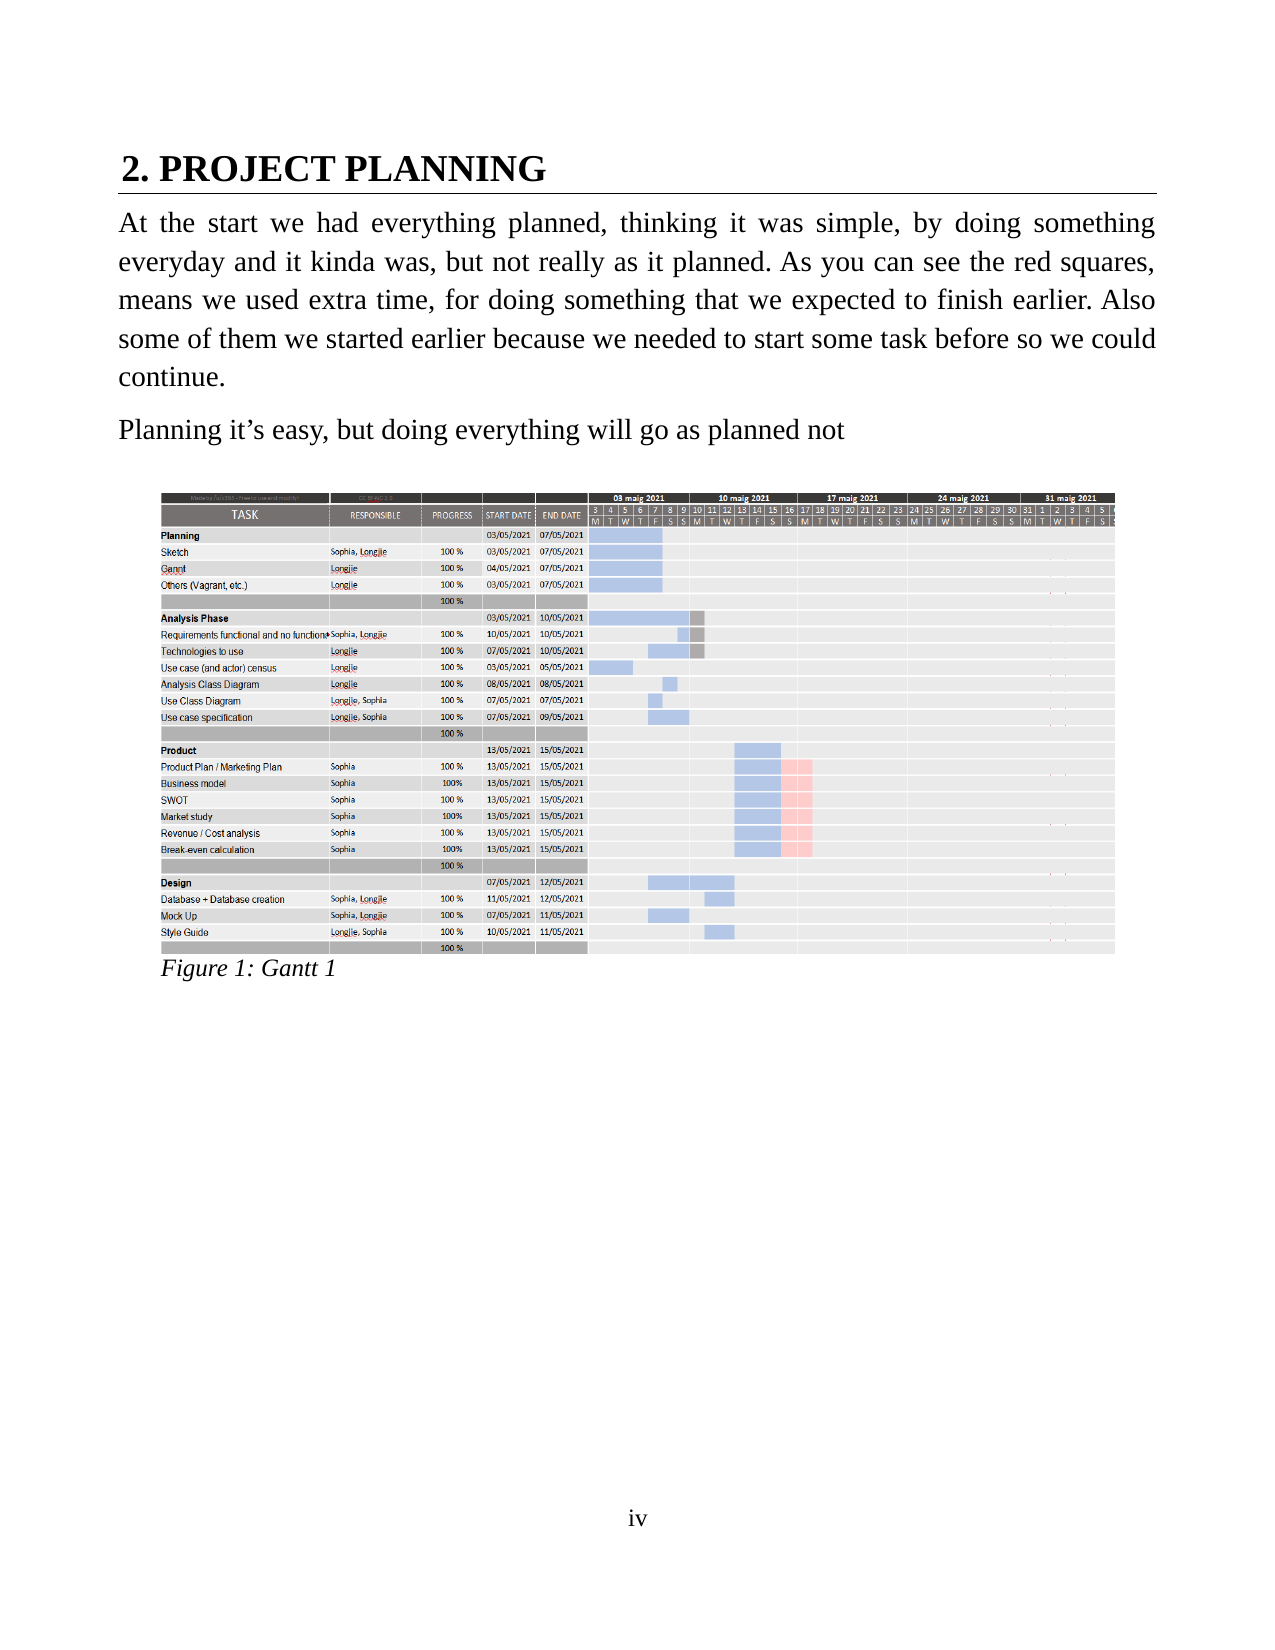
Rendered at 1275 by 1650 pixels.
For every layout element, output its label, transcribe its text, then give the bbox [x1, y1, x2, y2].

picture [161, 493, 1115, 954]
subtitle 2. PROJECT PLANNING [118, 143, 1157, 193]
text [161, 473, 1114, 493]
text Planning it’s easy, but doing everything will go as planned not [118, 412, 1157, 446]
text Figure 1: Gantt 1 [161, 954, 1114, 982]
text At the start we had everything planned, thinking it was simple, by doing something everyday and it kinda was, but not really as it planned. As you can see the red squares, means we used extra time, for doing something that we expected to finish earlier. Also some of them we started earlier because we needed to start some task before so we could continue. [118, 205, 1157, 393]
